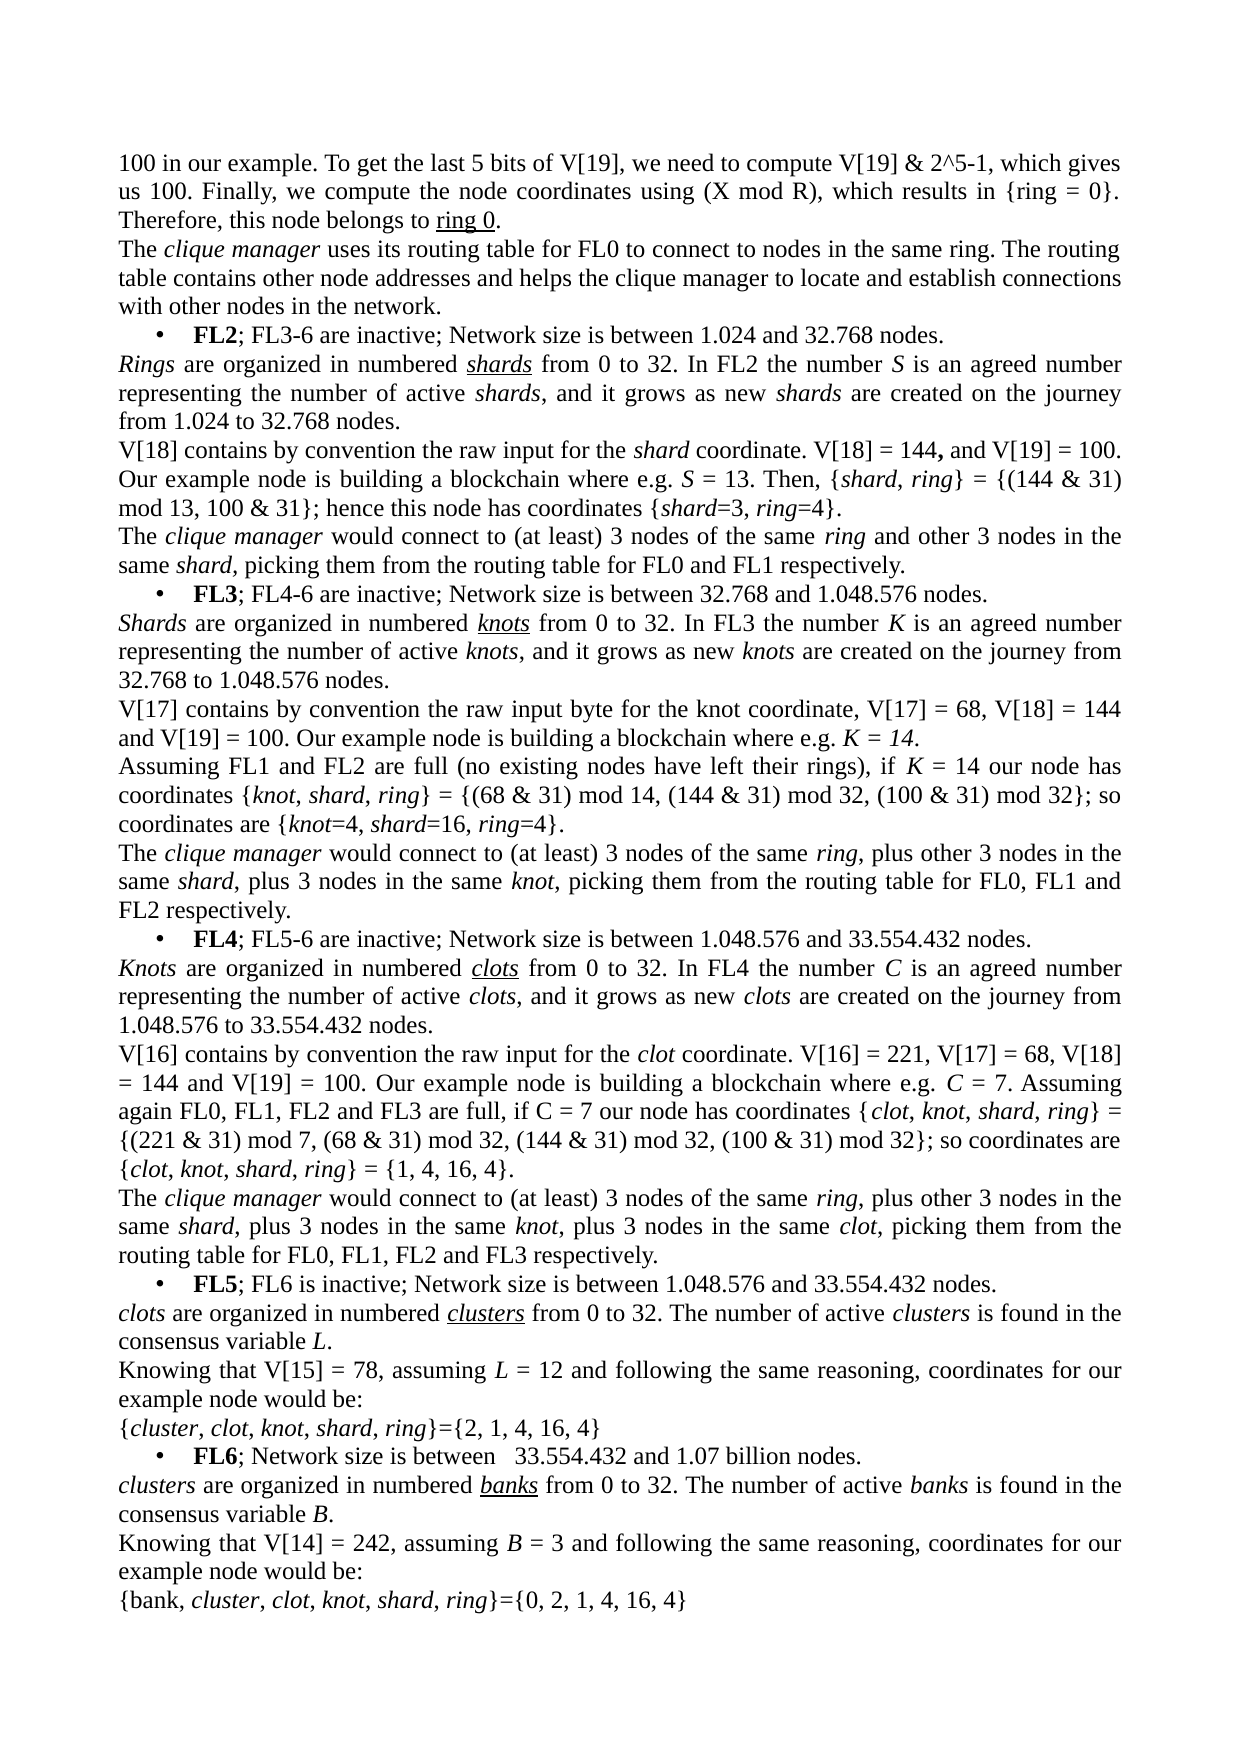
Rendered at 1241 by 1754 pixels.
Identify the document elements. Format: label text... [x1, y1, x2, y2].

text Knowing that V[14] = 242, assuming B = 3 and following the same reasoning, coordinates for our example node would be: [118, 1528, 1122, 1585]
text Knowing that V[15] = 78, assuming L = 12 and following the same reasoning, coordinates for our example node would be: [118, 1355, 1122, 1413]
text V[16] contains by convention the raw input for the clot coordinate. V[16] = 221, V[17] = 68, V[18] = 144 and V[19] = 100. Our example node is building a blockchain where e.g. C = 7. Assuming again FL0, FL1, FL2 and FL3 are full, if C = 7 our node has coordinates {clot, knot, shard, ring} = {(221 & 31) mod 7, (68 & 31) mod 32, (144 & 31) mod 32, (100 & 31) mod 32}; so coordinates are {clot, knot, shard, ring} = {1, 4, 16, 4}. [118, 1039, 1122, 1183]
text clusters are organized in numbered banks from 0 to 32. The number of active banks is found in the consensus variable B. [118, 1470, 1122, 1528]
list FL2; FL3-6 are inactive; Network size is between 1.024 and 32.768 nodes. [156, 320, 1122, 349]
text clots are organized in numbered clusters from 0 to 32. The number of active clusters is found in the consensus variable L. [118, 1298, 1122, 1355]
text V[18] contains by convention the raw input for the shard coordinate. V[18] = 144, and V[19] = 100. Our example node is building a blockchain where e.g. S = 13. Then, {shard, ring} = {(144 & 31) mod 13, 100 & 31}; hence this node has coordinates {shard=3, ring=4}. [118, 435, 1122, 521]
text Rings are organized in numbered shards from 0 to 32. In FL2 the number S is an agreed number representing the number of active shards, and it grows as new shards are created on the journey from 1.024 to 32.768 nodes. [118, 349, 1122, 435]
text The clique manager would connect to (at least) 3 nodes of the same ring, plus other 3 nodes in the same shard, plus 3 nodes in the same knot, picking them from the routing table for FL0, FL1 and FL2 respectively. [118, 838, 1122, 924]
list FL5; FL6 is inactive; Network size is between 1.048.576 and 33.554.432 nodes. [156, 1269, 1122, 1298]
text Assuming FL1 and FL2 are full (no existing nodes have left their rings), if K = 14 our node has coordinates {knot, shard, ring} = {(68 & 31) mod 14, (144 & 31) mod 32, (100 & 31) mod 32}; so coordinates are {knot=4, shard=16, ring=4}. [118, 751, 1122, 838]
text {cluster, clot, knot, shard, ring}={2, 1, 4, 16, 4} [118, 1413, 1122, 1441]
list FL4; FL5-6 are inactive; Network size is between 1.048.576 and 33.554.432 nodes. [156, 924, 1122, 953]
text 100 in our example. To get the last 5 bits of V[19], we need to compute V[19] & 2^5-1, which gives us 100. Finally, we compute the node coordinates using (X mod R), which results in {ring = 0}. Therefore, this node belongs to ring 0. [118, 148, 1122, 234]
list FL6; Network size is between 33.554.432 and 1.07 billion nodes. [156, 1441, 1122, 1470]
text The clique manager uses its routing table for FL0 to connect to nodes in the same ring. The routing table contains other node addresses and helps the clique manager to locate and establish connections with other nodes in the network. [118, 234, 1122, 320]
text V[17] contains by convention the raw input byte for the knot coordinate, V[17] = 68, V[18] = 144 and V[19] = 100. Our example node is building a blockchain where e.g. K = 14. [118, 694, 1122, 751]
list FL3; FL4-6 are inactive; Network size is between 32.768 and 1.048.576 nodes. [156, 579, 1122, 608]
text Knots are organized in numbered clots from 0 to 32. In FL4 the number C is an agreed number representing the number of active clots, and it grows as new clots are created on the journey from 1.048.576 to 33.554.432 nodes. [118, 953, 1122, 1039]
text {bank, cluster, clot, knot, shard, ring}={0, 2, 1, 4, 16, 4} [118, 1585, 1122, 1614]
text The clique manager would connect to (at least) 3 nodes of the same ring and other 3 nodes in the same shard, picking them from the routing table for FL0 and FL1 respectively. [118, 521, 1122, 579]
text Shards are organized in numbered knots from 0 to 32. In FL3 the number K is an agreed number representing the number of active knots, and it grows as new knots are created on the journey from 32.768 to 1.048.576 nodes. [118, 608, 1122, 694]
text The clique manager would connect to (at least) 3 nodes of the same ring, plus other 3 nodes in the same shard, plus 3 nodes in the same knot, plus 3 nodes in the same clot, picking them from the routing table for FL0, FL1, FL2 and FL3 respectively. [118, 1183, 1122, 1269]
